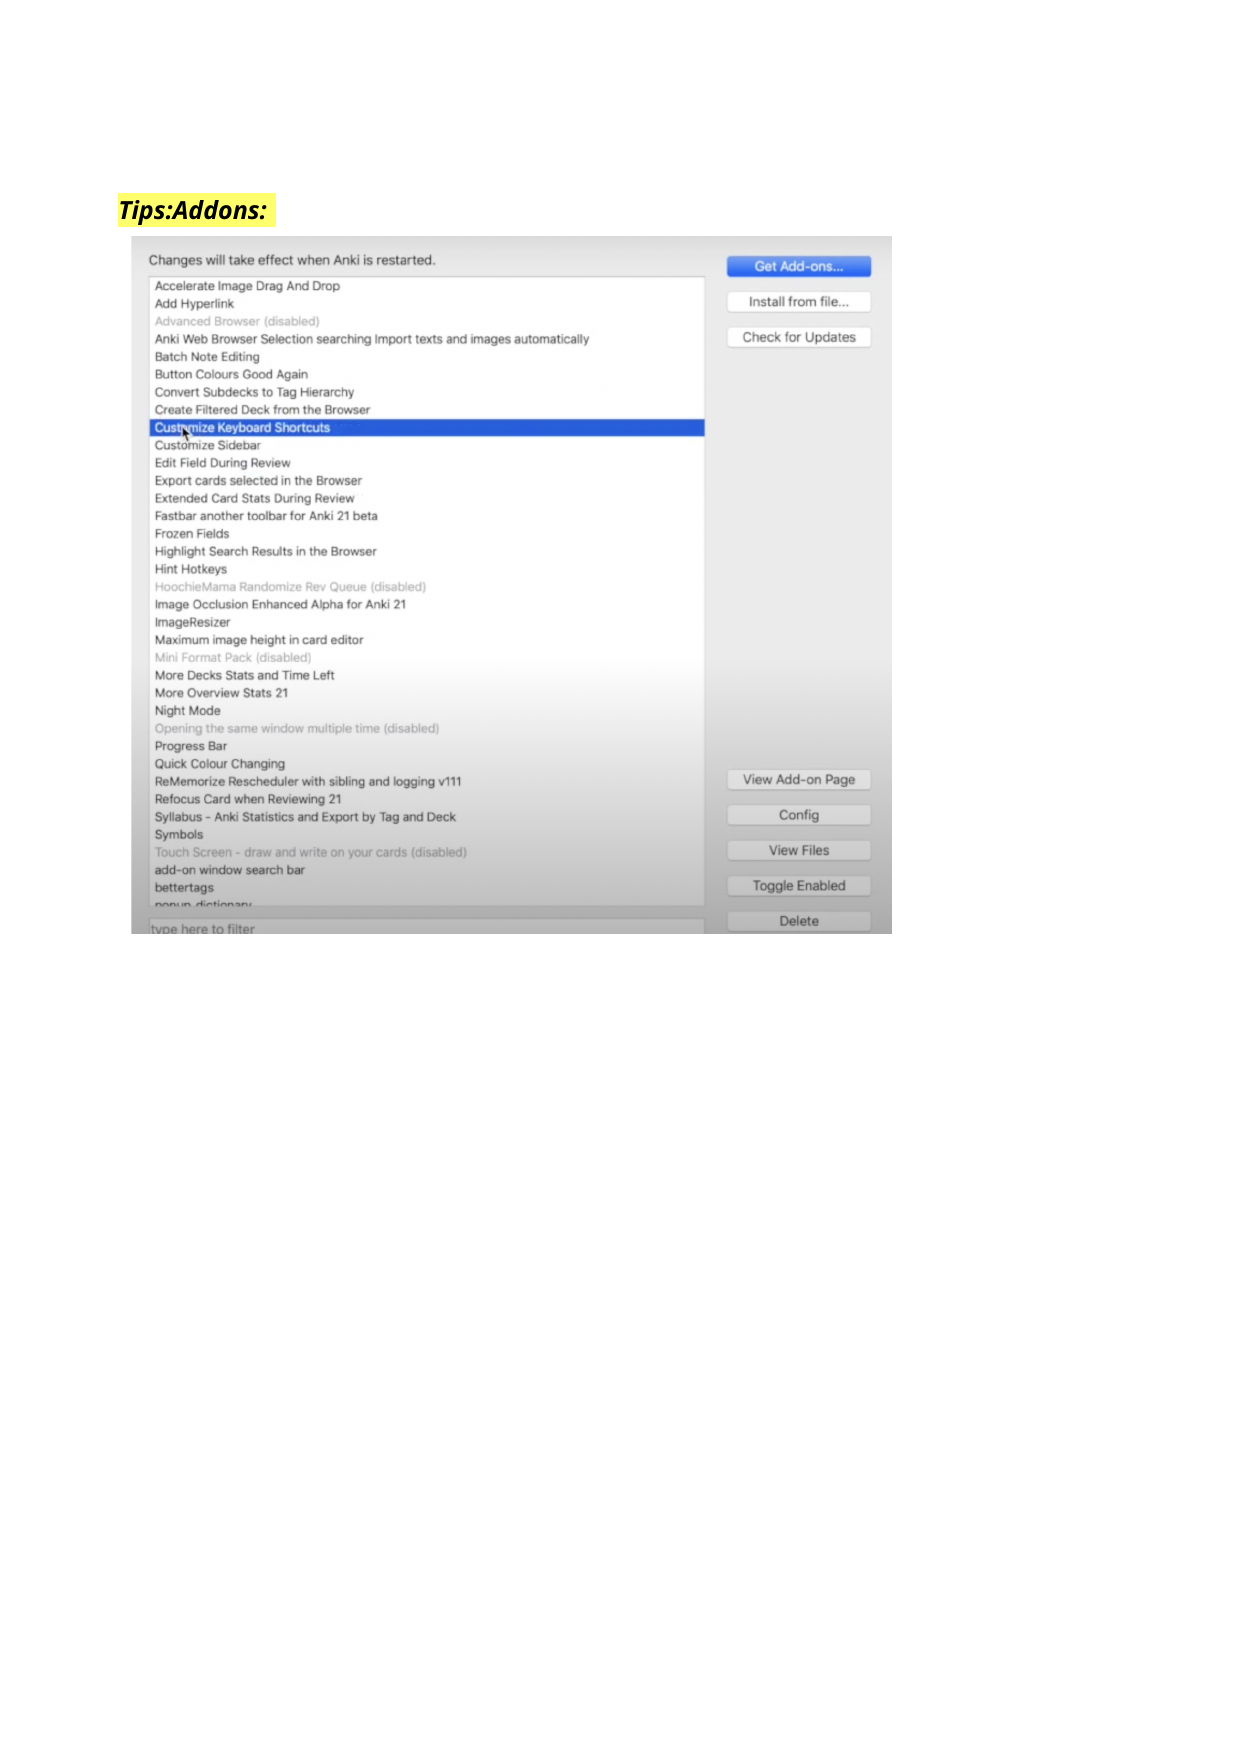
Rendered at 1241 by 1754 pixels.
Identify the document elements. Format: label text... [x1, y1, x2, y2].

picture [131, 236, 892, 934]
subtitle Tips:Addons: [276, 193, 1122, 227]
